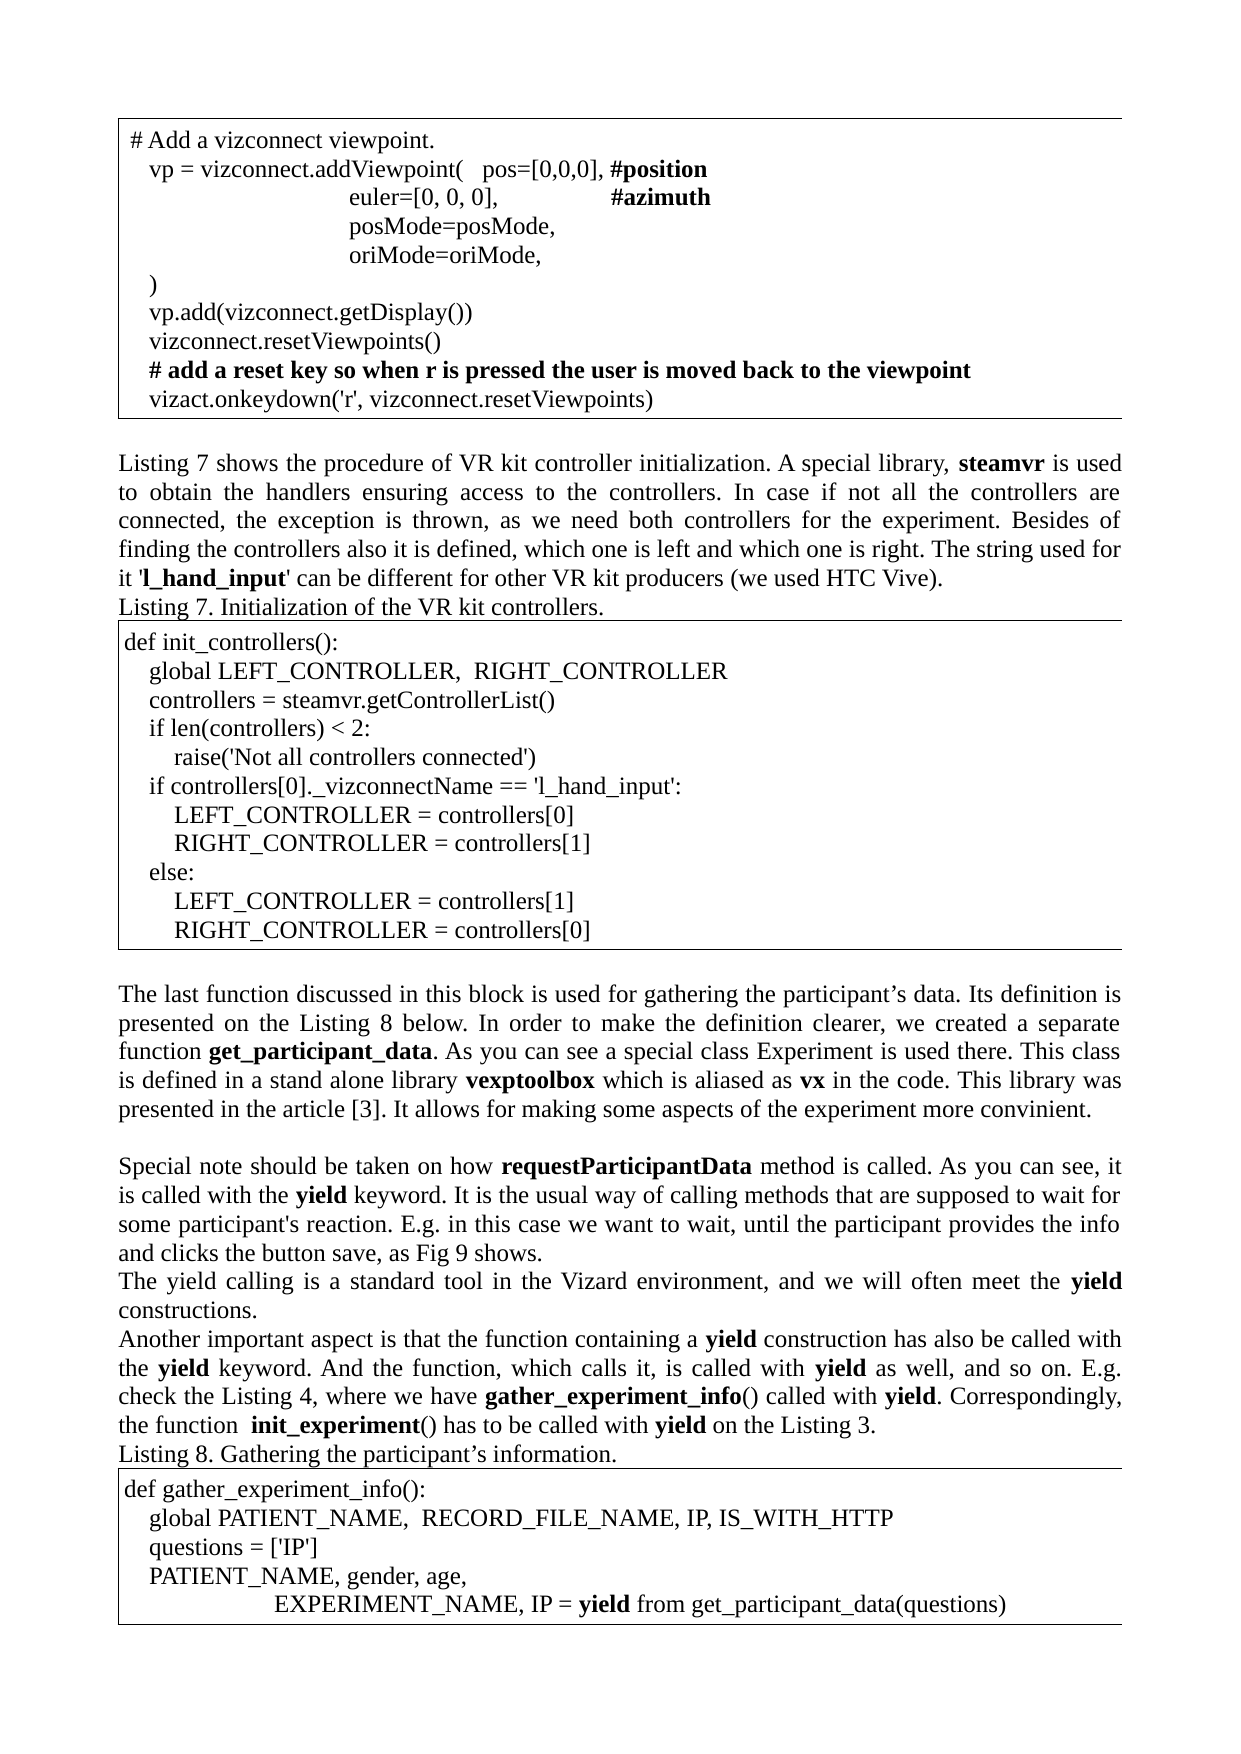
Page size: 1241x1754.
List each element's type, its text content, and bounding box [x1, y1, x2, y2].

text Another important aspect is that the function containing a yield construction has also be called with the yield keyword. And the function, which calls it, is called with yield as well, and so on. E.g. check the Listing 4, where we have gather_experiment_info() called with yield. Correspondingly, the function init_experiment() has to be called with yield on the Listing 3. [118, 1324, 1122, 1439]
text The yield calling is a standard tool in the Vizard environment, and we will often meet the yield constructions. [118, 1266, 1122, 1324]
text Listing 7. Initialization of the VR kit controllers. [118, 592, 1122, 620]
text Special note should be taken on how requestParticipantData method is called. As you can see, it is called with the yield keyword. It is the usual way of calling methods that are supposed to wait for some participant's reaction. E.g. in this case we want to wait, until the participant provides the info and clicks the button save, as Fig 9 shows. [118, 1151, 1122, 1266]
table_header # Add a vizconnect viewpoint. vp = vizconnect.addViewpoint( pos=[0,0,0], #position euler=[0, 0, 0], #azimuth posMode=posMode, oriMode=oriMode, ) vp.add(vizconnect.getDisplay()) vizconnect.resetViewpoints() # add a reset key so when r is pressed the user is moved back to the viewpoint vizact.onkeydown('r', vizconnect.resetViewpoints) [119, 119, 1122, 418]
text Listing 7 shows the procedure of VR kit controller initialization. A special library, steamvr is used to obtain the handlers ensuring access to the controllers. In case if not all the controllers are connected, the exception is thrown, as we need both controllers for the experiment. Besides of finding the controllers also it is defined, which one is left and which one is right. The string used for it 'l_hand_input' can be different for other VR kit producers (we used HTC Vive). [118, 448, 1122, 592]
table_header def gather_experiment_info(): global PATIENT_NAME, RECORD_FILE_NAME, IP, IS_WITH_HTTP questions = ['IP'] PATIENT_NAME, gender, age, EXPERIMENT_NAME, IP = yield from get_participant_data(questions) [119, 1469, 1122, 1624]
text Listing 8. Gathering the participant’s information. [118, 1439, 1122, 1468]
table_header def init_controllers(): global LEFT_CONTROLLER, RIGHT_CONTROLLER controllers = steamvr.getControllerList() if len(controllers) < 2: raise('Not all controllers connected') if controllers[0]._vizconnectName == 'l_hand_input': LEFT_CONTROLLER = controllers[0] RIGHT_CONTROLLER = controllers[1] else: LEFT_CONTROLLER = controllers[1] RIGHT_CONTROLLER = controllers[0] [119, 621, 1122, 949]
text The last function discussed in this block is used for gathering the participant’s data. Its definition is presented on the Listing 8 below. In order to make the definition clearer, we created a separate function get_participant_data. As you can see a special class Experiment is used there. This class is defined in a stand alone library vexptoolbox which is aliased as vx in the code. This library was presented in the article [3]. It allows for making some aspects of the experiment more convinient. [118, 979, 1122, 1123]
